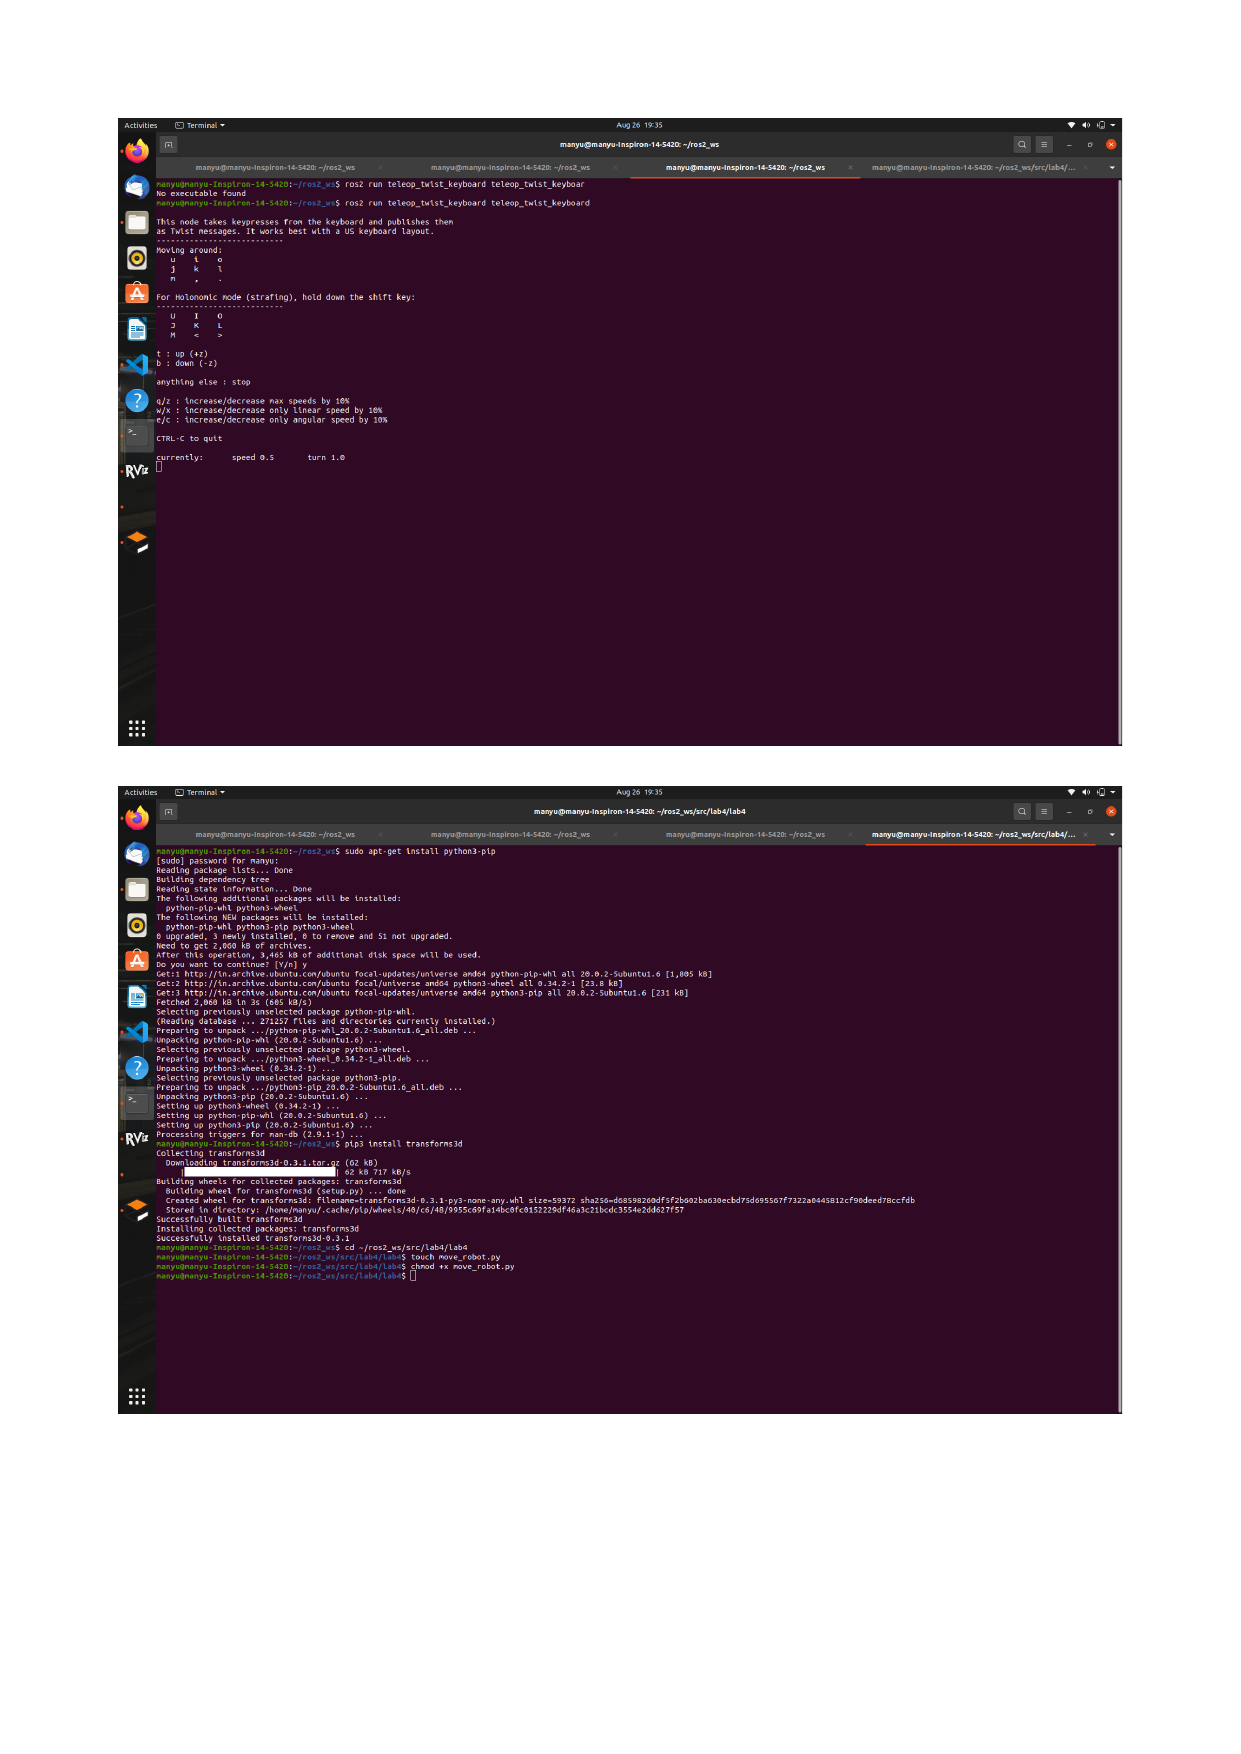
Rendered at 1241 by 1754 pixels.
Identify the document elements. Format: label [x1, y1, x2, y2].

picture [118, 786, 1123, 1414]
picture [118, 118, 1123, 746]
